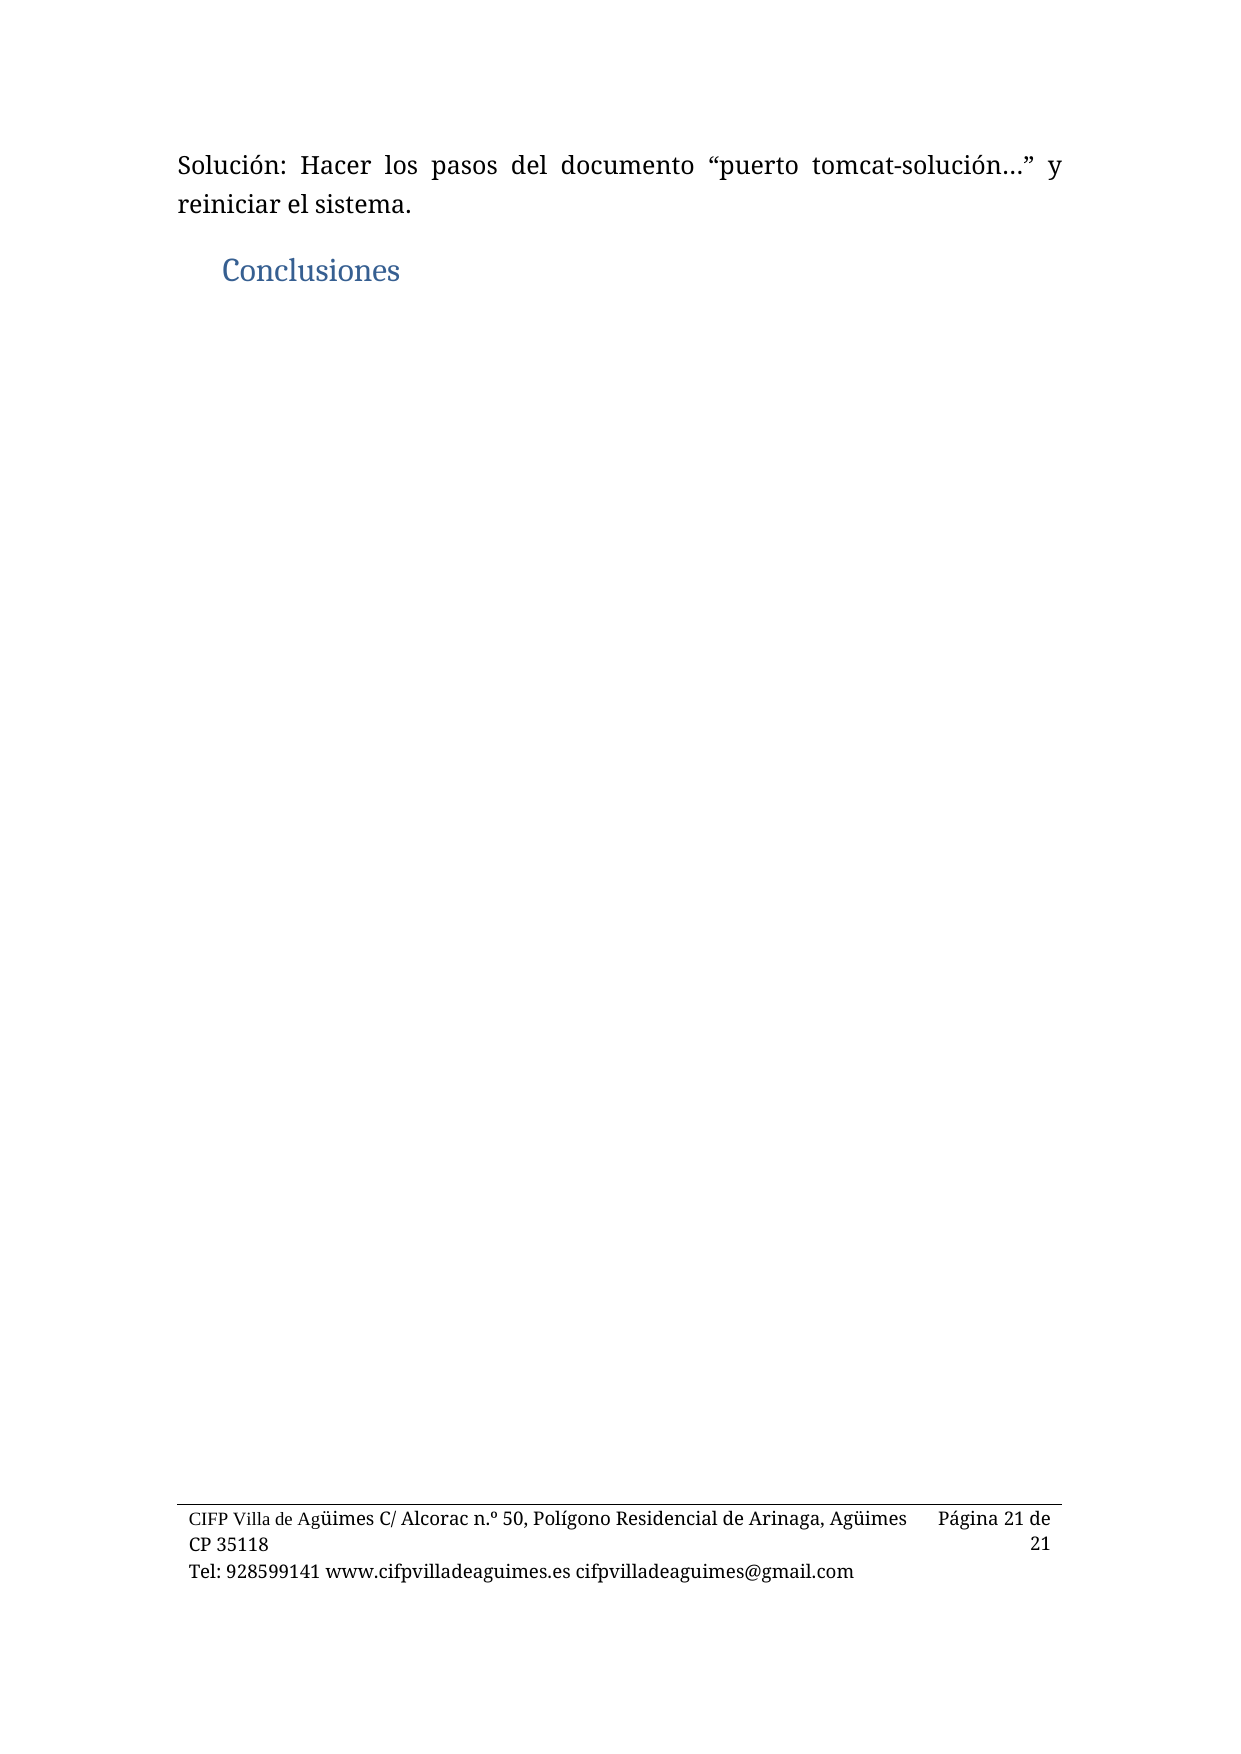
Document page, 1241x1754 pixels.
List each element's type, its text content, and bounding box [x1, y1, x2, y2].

text Solución: Hacer los pasos del documento “puerto tomcat-solución…” y reiniciar el sistema. [177, 148, 1063, 221]
subtitle Conclusiones [177, 251, 1063, 289]
